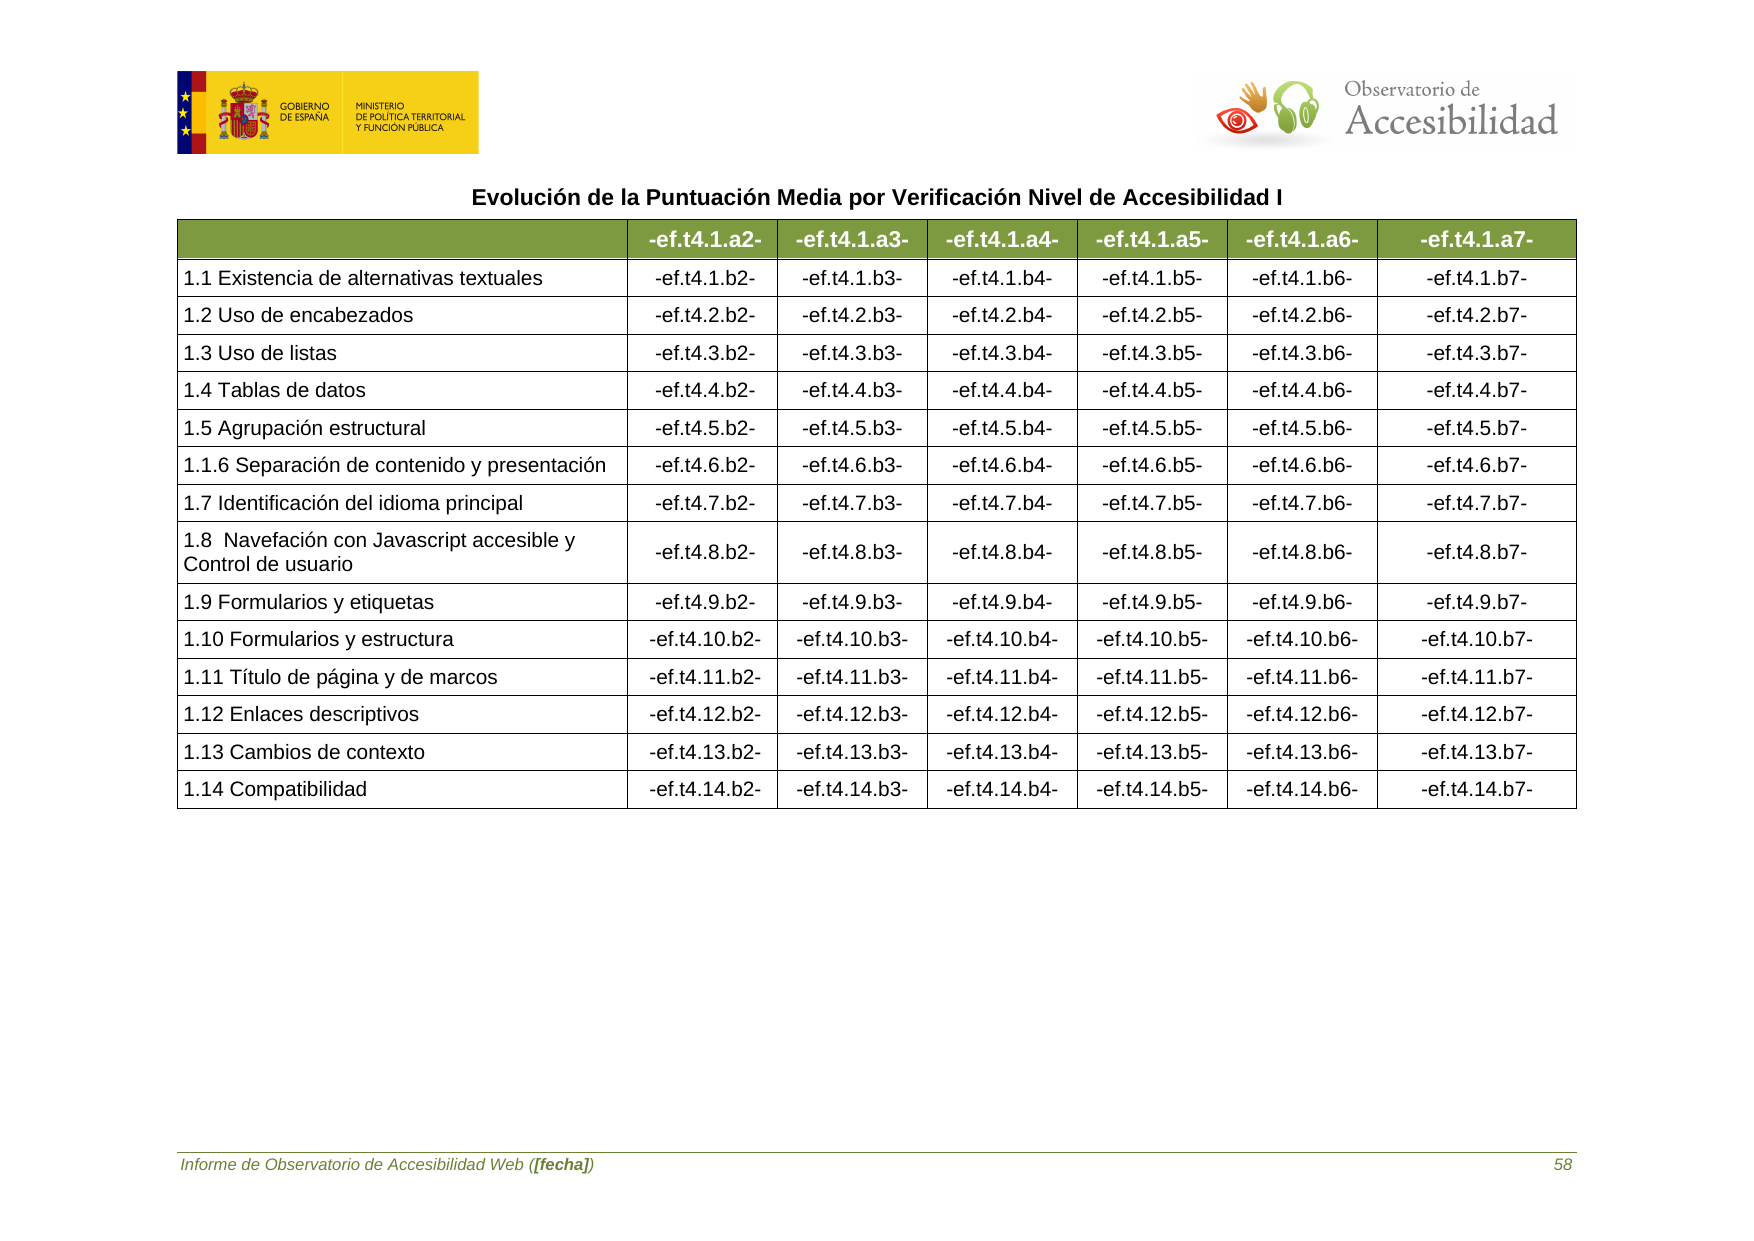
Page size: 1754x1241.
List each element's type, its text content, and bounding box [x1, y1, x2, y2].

table_cell -ef.t4.4.b7- [1378, 372, 1576, 408]
table_header -ef.t4.1.a7- [1378, 220, 1576, 258]
table_cell -ef.t4.14.b3- [778, 771, 927, 807]
table_cell -ef.t4.5.b5- [1078, 410, 1227, 446]
text Evolución de la Puntuación Media por Verificación Nivel de Accesibilidad I [177, 184, 1577, 211]
picture [177, 71, 479, 154]
table_cell 1.11 Título de página y de marcos [178, 659, 627, 695]
table_cell -ef.t4.11.b5- [1078, 659, 1227, 695]
table_cell -ef.t4.7.b2- [628, 485, 777, 521]
table_cell -ef.t4.12.b2- [628, 696, 777, 732]
table_header -ef.t4.1.a2- [628, 220, 777, 258]
table_cell -ef.t4.4.b6- [1228, 372, 1377, 408]
table_cell -ef.t4.5.b7- [1378, 410, 1576, 446]
table_cell -ef.t4.9.b2- [628, 584, 777, 620]
table_cell 1.2 Uso de encabezados [178, 297, 627, 333]
table_cell -ef.t4.11.b3- [778, 659, 927, 695]
table_header -ef.t4.1.a6- [1228, 220, 1377, 258]
table_cell -ef.t4.8.b7- [1378, 522, 1576, 582]
table_cell -ef.t4.12.b7- [1378, 696, 1576, 732]
table_cell -ef.t4.2.b7- [1378, 297, 1576, 333]
table_cell -ef.t4.3.b7- [1378, 335, 1576, 371]
table_header -ef.t4.1.a5- [1078, 220, 1227, 258]
table_cell -ef.t4.7.b4- [928, 485, 1077, 521]
table_cell -ef.t4.14.b6- [1228, 771, 1377, 807]
table_cell -ef.t4.13.b4- [928, 734, 1077, 770]
table_cell -ef.t4.7.b6- [1228, 485, 1377, 521]
table_cell 1.1 Existencia de alternativas textuales [178, 260, 627, 296]
table_cell -ef.t4.7.b5- [1078, 485, 1227, 521]
table_cell -ef.t4.4.b3- [778, 372, 927, 408]
table_cell -ef.t4.9.b7- [1378, 584, 1576, 620]
table_cell -ef.t4.6.b5- [1078, 447, 1227, 483]
table_cell -ef.t4.8.b2- [628, 522, 777, 582]
table_cell -ef.t4.12.b3- [778, 696, 927, 732]
table_cell -ef.t4.13.b5- [1078, 734, 1227, 770]
table_cell -ef.t4.8.b6- [1228, 522, 1377, 582]
table_cell 1.8 Navefación con Javascript accesible y Control de usuario [178, 522, 627, 582]
table_cell -ef.t4.10.b2- [628, 621, 777, 657]
table_cell -ef.t4.5.b2- [628, 410, 777, 446]
table_cell -ef.t4.6.b4- [928, 447, 1077, 483]
table_cell -ef.t4.1.b5- [1078, 260, 1227, 296]
table_cell -ef.t4.7.b7- [1378, 485, 1576, 521]
table_cell -ef.t4.3.b4- [928, 335, 1077, 371]
table_cell -ef.t4.12.b4- [928, 696, 1077, 732]
table_cell -ef.t4.3.b2- [628, 335, 777, 371]
table_cell -ef.t4.3.b3- [778, 335, 927, 371]
table_cell -ef.t4.8.b5- [1078, 522, 1227, 582]
table_cell 1.3 Uso de listas [178, 335, 627, 371]
table_cell -ef.t4.14.b4- [928, 771, 1077, 807]
table_cell -ef.t4.10.b4- [928, 621, 1077, 657]
table_cell -ef.t4.13.b2- [628, 734, 777, 770]
table_cell -ef.t4.2.b3- [778, 297, 927, 333]
table_header -ef.t4.1.a3- [778, 220, 927, 258]
table_cell -ef.t4.6.b2- [628, 447, 777, 483]
table_cell 1.1.6 Separación de contenido y presentación [178, 447, 627, 483]
table_cell -ef.t4.4.b5- [1078, 372, 1227, 408]
table_cell -ef.t4.13.b7- [1378, 734, 1576, 770]
table_cell -ef.t4.1.b7- [1378, 260, 1576, 296]
table_cell -ef.t4.11.b6- [1228, 659, 1377, 695]
table_cell -ef.t4.9.b5- [1078, 584, 1227, 620]
table_cell -ef.t4.6.b6- [1228, 447, 1377, 483]
table_cell -ef.t4.14.b2- [628, 771, 777, 807]
table_cell -ef.t4.10.b6- [1228, 621, 1377, 657]
table_cell -ef.t4.4.b2- [628, 372, 777, 408]
table_cell -ef.t4.1.b6- [1228, 260, 1377, 296]
table_cell -ef.t4.13.b6- [1228, 734, 1377, 770]
table_cell -ef.t4.9.b4- [928, 584, 1077, 620]
table_cell -ef.t4.5.b6- [1228, 410, 1377, 446]
table_cell -ef.t4.8.b3- [778, 522, 927, 582]
table_cell -ef.t4.14.b5- [1078, 771, 1227, 807]
table_cell 1.14 Compatibilidad [178, 771, 627, 807]
table_cell 1.10 Formularios y estructura [178, 621, 627, 657]
table_cell -ef.t4.10.b3- [778, 621, 927, 657]
table_cell -ef.t4.2.b6- [1228, 297, 1377, 333]
table_cell -ef.t4.12.b5- [1078, 696, 1227, 732]
table_cell -ef.t4.14.b7- [1378, 771, 1576, 807]
table_cell -ef.t4.13.b3- [778, 734, 927, 770]
table_cell -ef.t4.4.b4- [928, 372, 1077, 408]
table_cell -ef.t4.12.b6- [1228, 696, 1377, 732]
table_cell 1.13 Cambios de contexto [178, 734, 627, 770]
table_cell -ef.t4.11.b2- [628, 659, 777, 695]
table_cell -ef.t4.7.b3- [778, 485, 927, 521]
table_cell -ef.t4.6.b3- [778, 447, 927, 483]
table_cell 1.12 Enlaces descriptivos [178, 696, 627, 732]
table_cell -ef.t4.8.b4- [928, 522, 1077, 582]
table_cell 1.9 Formularios y etiquetas [178, 584, 627, 620]
table_cell 1.5 Agrupación estructural [178, 410, 627, 446]
table_cell -ef.t4.1.b2- [628, 260, 777, 296]
table_cell -ef.t4.2.b4- [928, 297, 1077, 333]
table_cell -ef.t4.2.b2- [628, 297, 777, 333]
table_cell -ef.t4.3.b5- [1078, 335, 1227, 371]
table_cell -ef.t4.5.b4- [928, 410, 1077, 446]
table_cell -ef.t4.1.b4- [928, 260, 1077, 296]
table_cell -ef.t4.5.b3- [778, 410, 927, 446]
table_cell -ef.t4.11.b7- [1378, 659, 1576, 695]
table_cell -ef.t4.9.b3- [778, 584, 927, 620]
picture [1196, 72, 1572, 154]
table_cell -ef.t4.3.b6- [1228, 335, 1377, 371]
table_header [178, 220, 627, 258]
table_cell -ef.t4.1.b3- [778, 260, 927, 296]
table_cell 1.4 Tablas de datos [178, 372, 627, 408]
table_cell -ef.t4.9.b6- [1228, 584, 1377, 620]
table_cell 1.7 Identificación del idioma principal [178, 485, 627, 521]
table_cell -ef.t4.2.b5- [1078, 297, 1227, 333]
table_cell -ef.t4.10.b7- [1378, 621, 1576, 657]
table_cell -ef.t4.10.b5- [1078, 621, 1227, 657]
table_header -ef.t4.1.a4- [928, 220, 1077, 258]
table_cell -ef.t4.6.b7- [1378, 447, 1576, 483]
table_cell -ef.t4.11.b4- [928, 659, 1077, 695]
